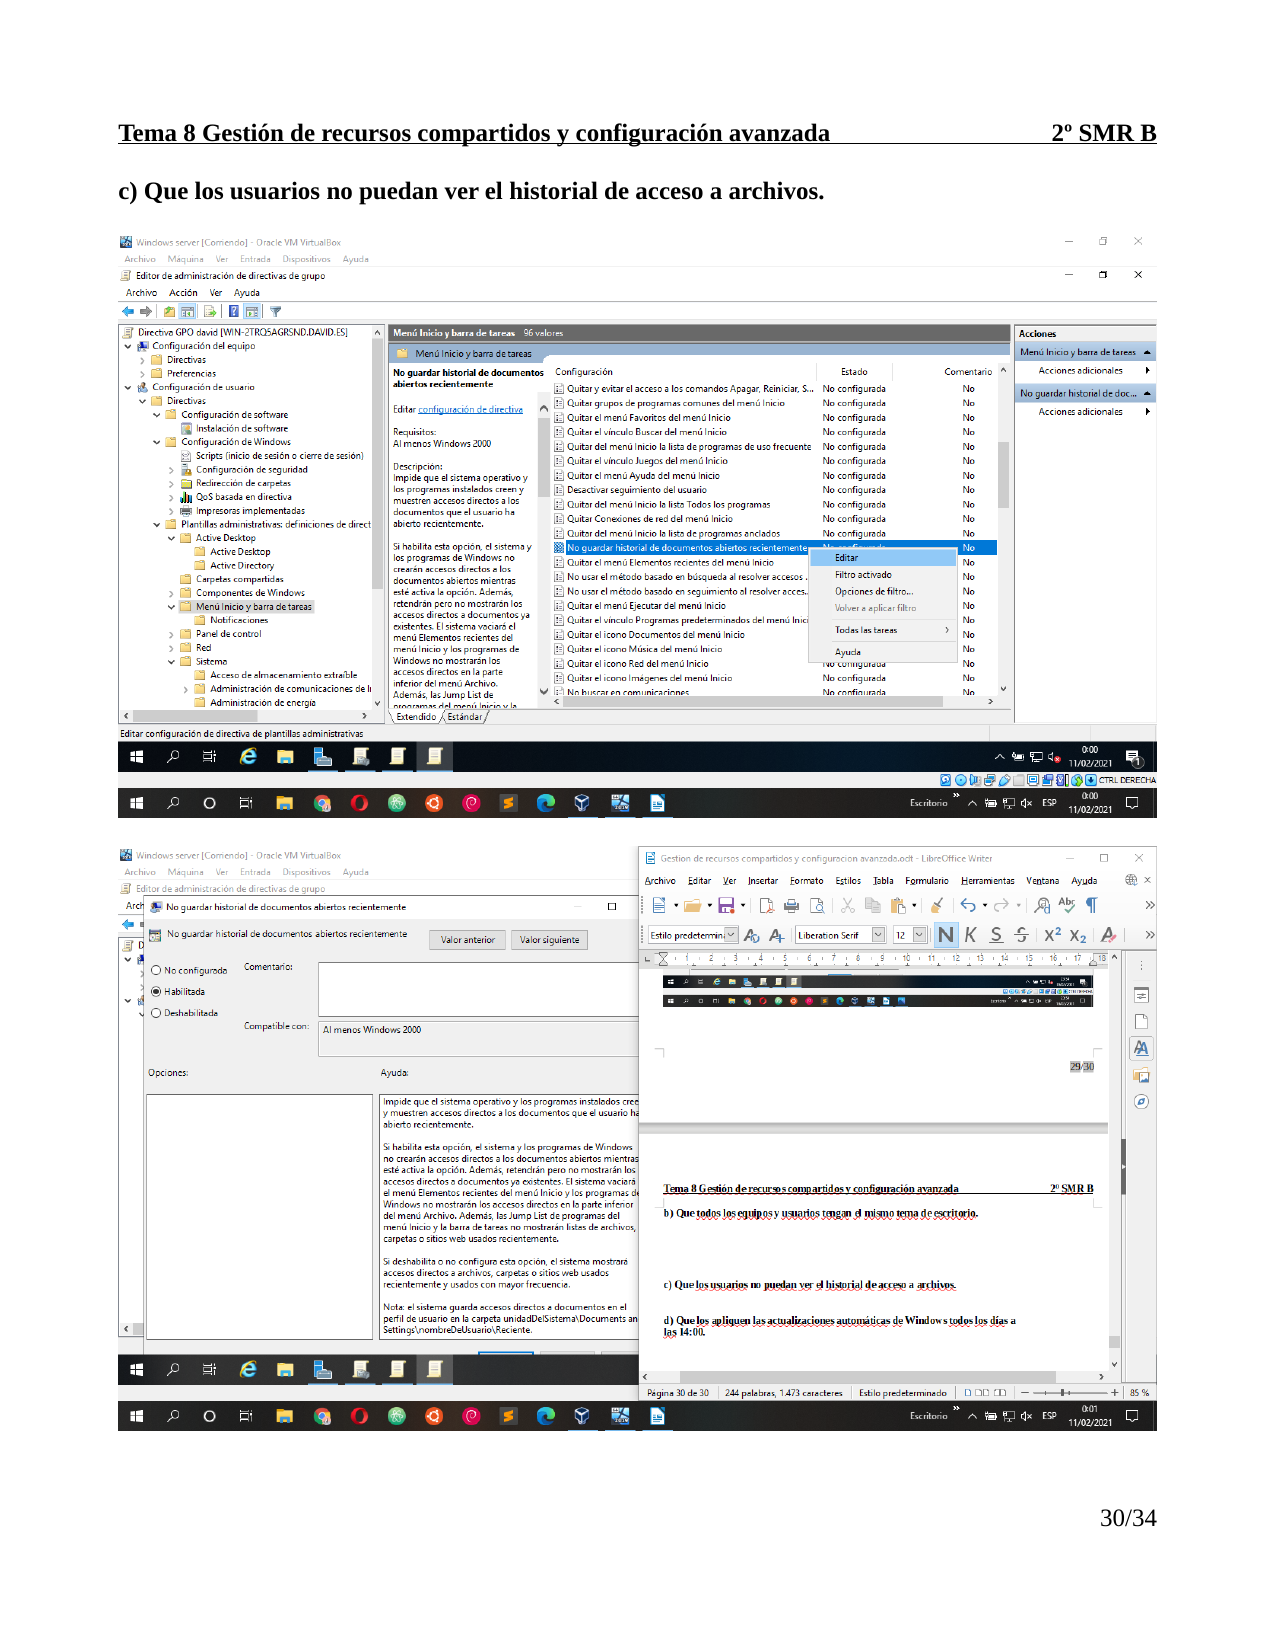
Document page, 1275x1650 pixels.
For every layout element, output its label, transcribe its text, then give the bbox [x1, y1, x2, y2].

text c) Que los usuarios no puedan ver el historial de acceso a archivos. [118, 176, 1157, 205]
picture [118, 233, 1157, 818]
picture [118, 846, 1157, 1431]
